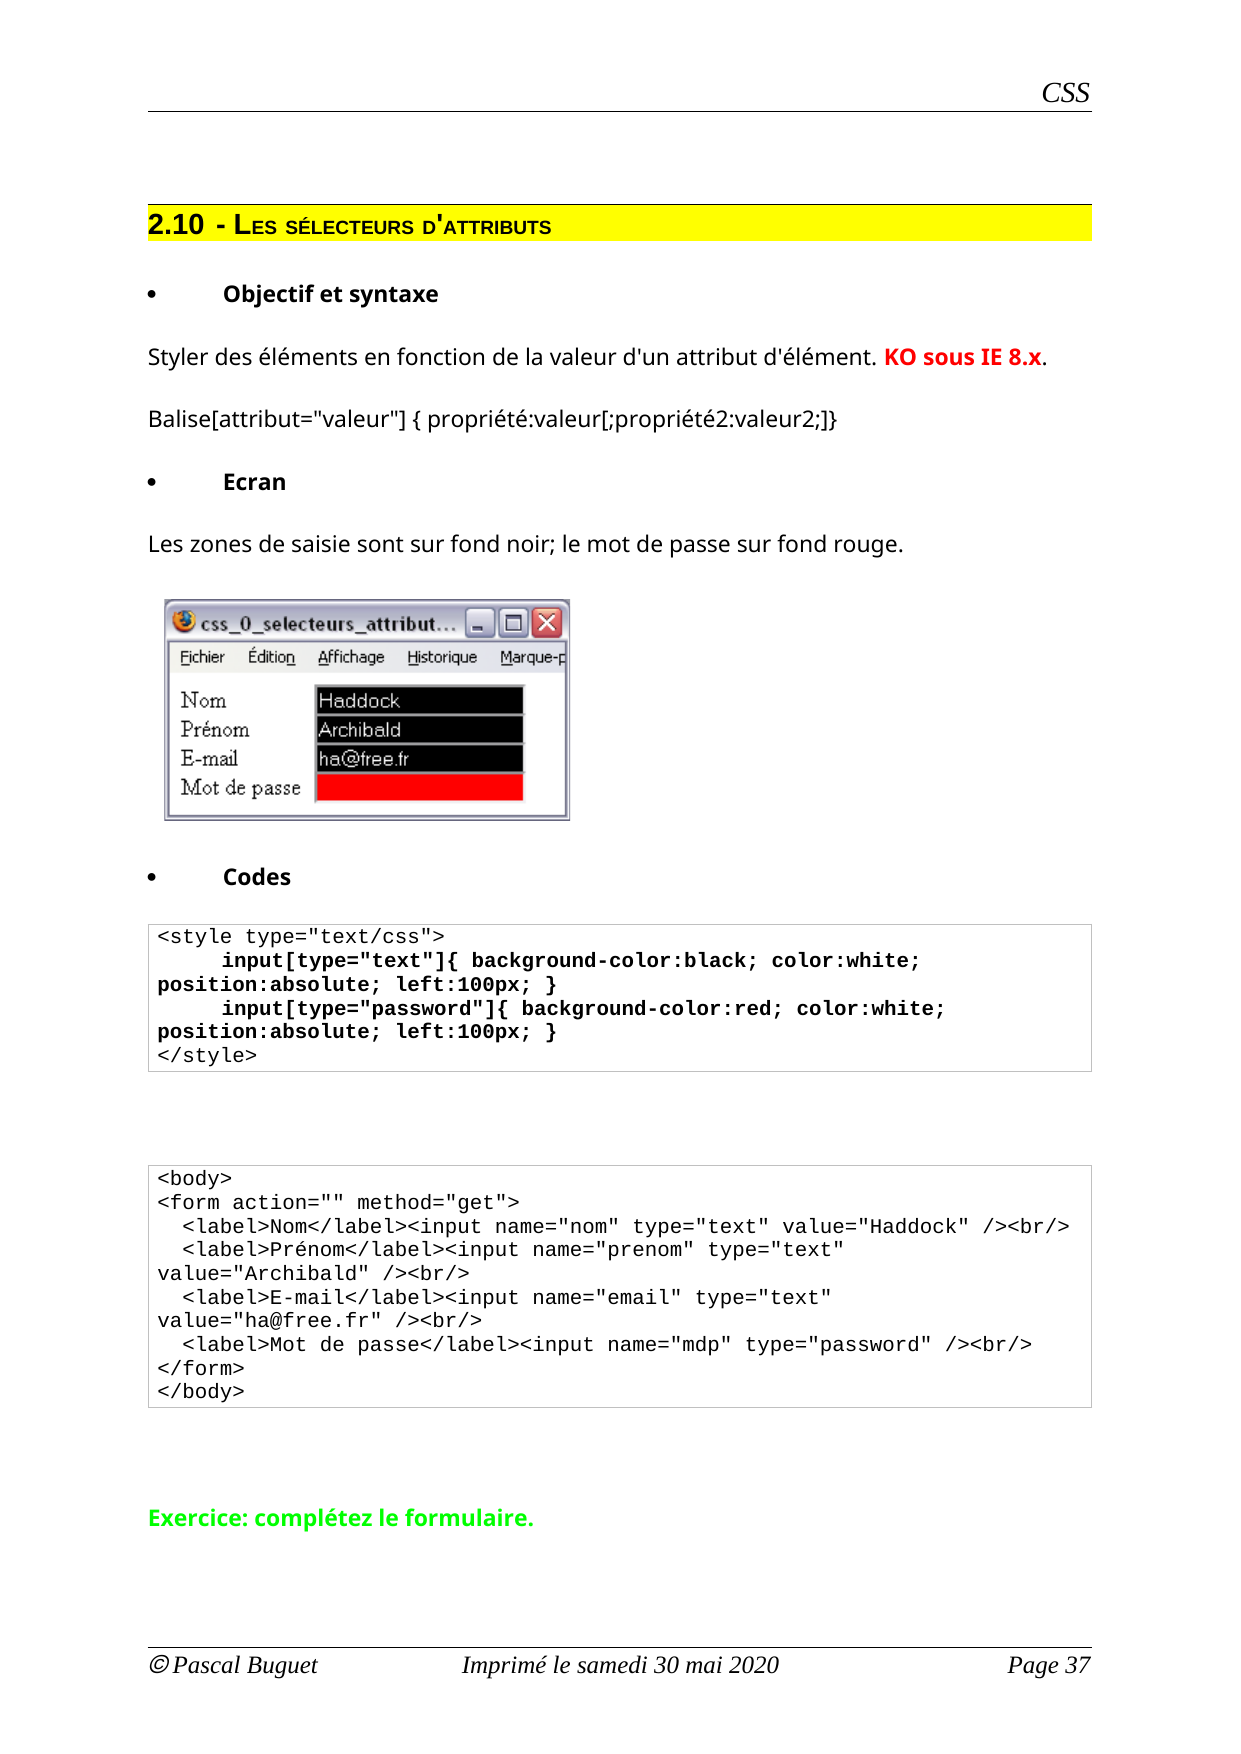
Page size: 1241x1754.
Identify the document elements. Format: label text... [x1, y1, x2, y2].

list Codes [148, 861, 1092, 892]
text Styler des éléments en fonction de la valeur d'un attribut d'élément. KO sous IE 8.x. [148, 341, 1092, 372]
text input[type="password"]{ background-color:red; color:white; position:absolute; left:100px; } [149, 994, 1091, 1042]
list Ecran [148, 466, 1092, 497]
text input[type="text"]{ background-color:black; color:white; position:absolute; left:100px; } [149, 947, 1091, 994]
text <body> [149, 1166, 1091, 1189]
text <label>Nom</label><input name="nom" type="text" value="Haddock" /><br/> [149, 1213, 1091, 1236]
text Les zones de saisie sont sur fond noir; le mot de passe sur fond rouge. [148, 528, 1092, 559]
text <label>E-mail</label><input name="email" type="text" value="ha@free.fr" /><br/> [149, 1283, 1091, 1331]
subtitle - Les sélecteurs d'attributs [148, 205, 1092, 241]
text <label>Mot de passe</label><input name="mdp" type="password" /><br/> [149, 1331, 1091, 1354]
text <label>Prénom</label><input name="prenom" type="text" value="Archibald" /><br/> [149, 1236, 1091, 1283]
text </style> [149, 1042, 1091, 1071]
text </form> [149, 1354, 1091, 1378]
text Balise[attribut="valeur"] { propriété:valeur[;propriété2:valeur2;]} [148, 403, 1092, 434]
text <style type="text/css"> [149, 925, 1091, 947]
list Objectif et syntaxe [148, 278, 1092, 309]
text Exercice: complétez le formulaire. [148, 1502, 1092, 1533]
text <form action="" method="get"> [149, 1189, 1091, 1213]
text </body> [149, 1378, 1091, 1407]
picture [164, 599, 571, 821]
